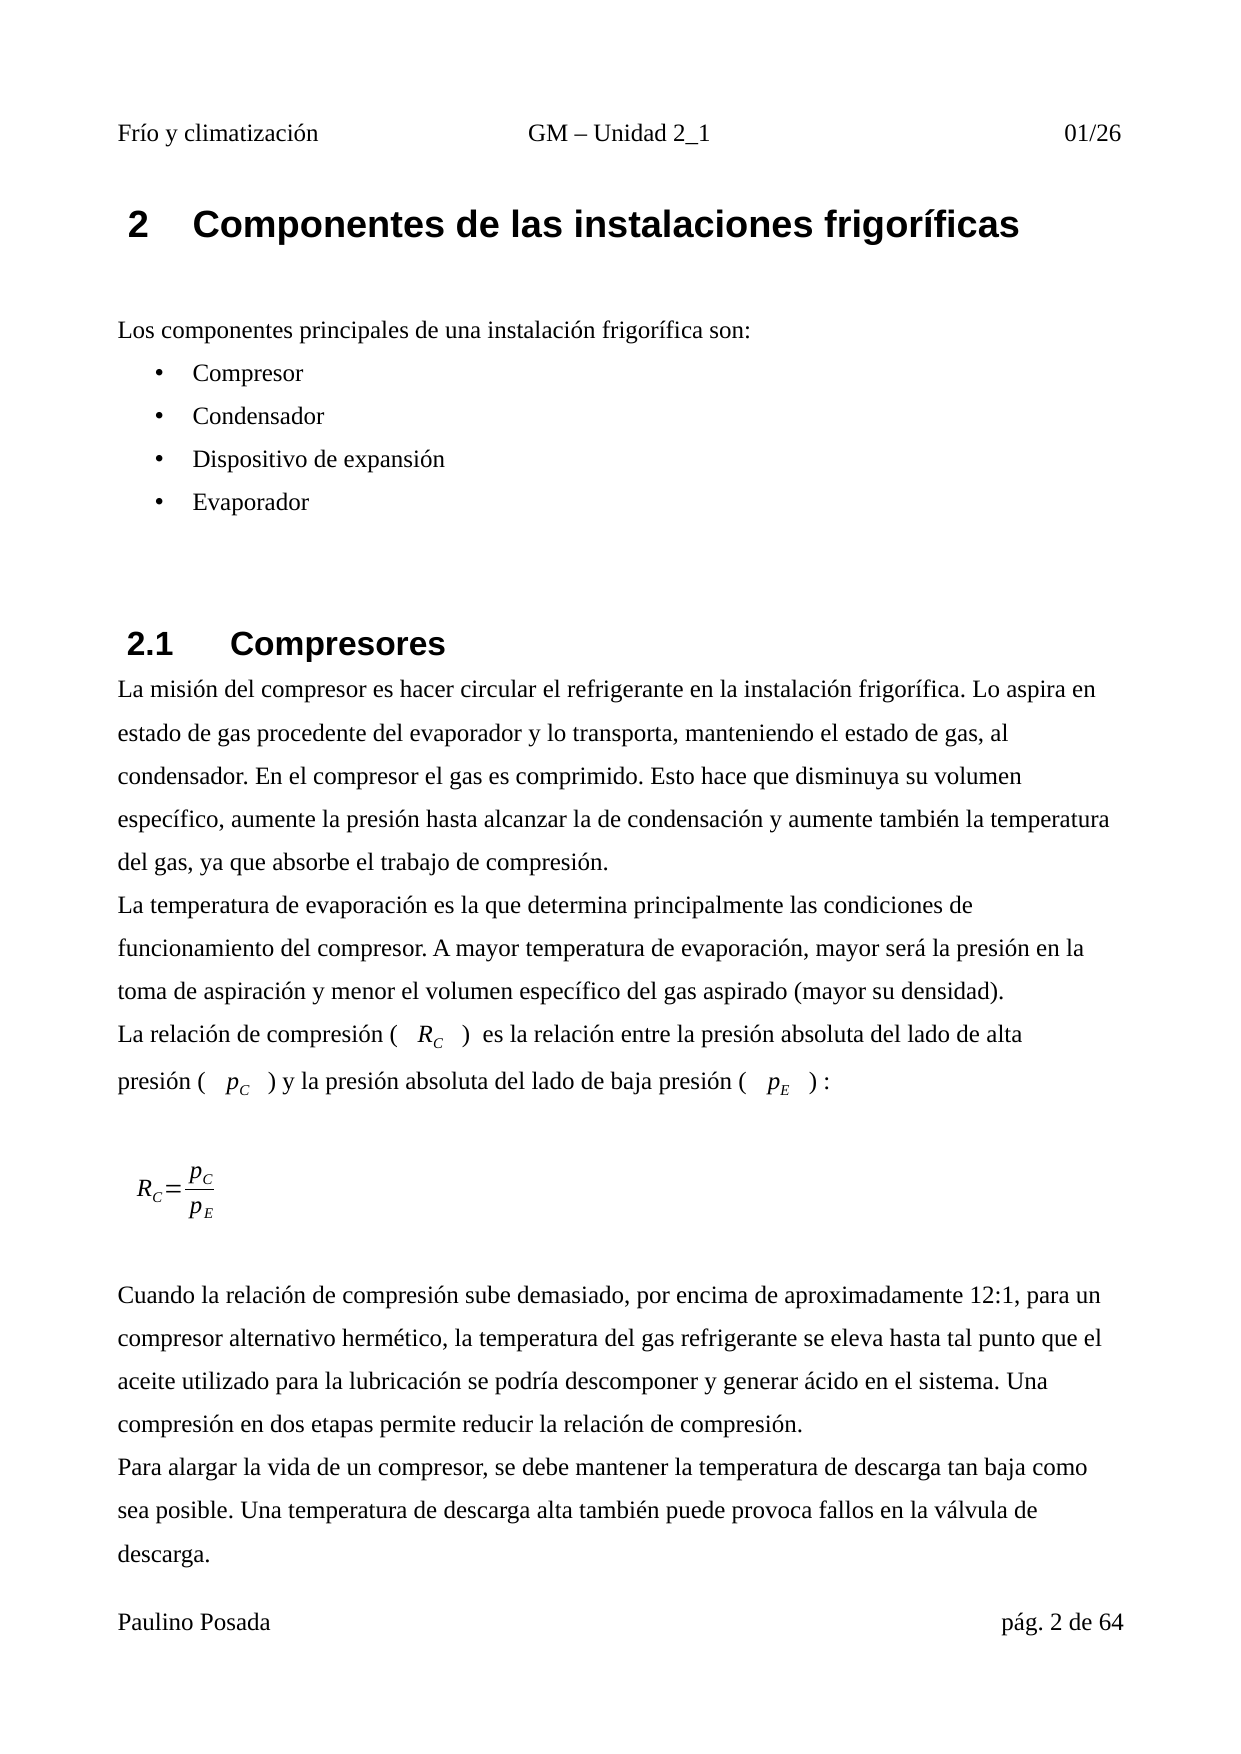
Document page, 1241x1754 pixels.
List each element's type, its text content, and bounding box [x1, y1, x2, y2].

text La misión del compresor es hacer circular el refrigerante en la instalación frigorífica. Lo aspira en estado de gas procedente del evaporador y lo transporta, manteniendo el estado de gas, al condensador. En el compresor el gas es comprimido. Esto hace que disminuya su volumen específico, aumente la presión hasta alcanzar la de condensación y aumente también la temperatura del gas, ya que absorbe el trabajo de compresión. [117, 674, 1123, 876]
text presión () y la presión absoluta del lado de baja presión () : [117, 1066, 1123, 1099]
text La relación de compresión () es la relación entre la presión absoluta del lado de alta [117, 1019, 1123, 1052]
list Evaporador [155, 487, 1123, 516]
text Los componentes principales de una instalación frigorífica son: [117, 315, 1123, 344]
list Compresor [155, 358, 1123, 387]
text Para alargar la vida de un compresor, se debe mantener la temperatura de descarga tan baja como sea posible. Una temperatura de descarga alta también puede provoca fallos en la válvula de descarga. [117, 1452, 1123, 1567]
text Cuando la relación de compresión sube demasiado, por encima de aproximadamente 12:1, para un compresor alternativo hermético, la temperatura del gas refrigerante se eleva hasta tal punto que el aceite utilizado para la lubricación se podría descomponer y generar ácido en el sistema. Una compresión en dos etapas permite reducir la relación de compresión. [117, 1280, 1123, 1438]
subtitle Compresores [117, 623, 1123, 662]
list Dispositivo de expansión [155, 444, 1123, 473]
list Condensador [155, 401, 1123, 430]
subtitle Componentes de las instalaciones frigoríficas [117, 201, 1123, 245]
text La temperatura de evaporación es la que determina principalmente las condiciones de funcionamiento del compresor. A mayor temperatura de evaporación, mayor será la presión en la toma de aspiración y menor el volumen específico del gas aspirado (mayor su densidad). [117, 890, 1123, 1005]
